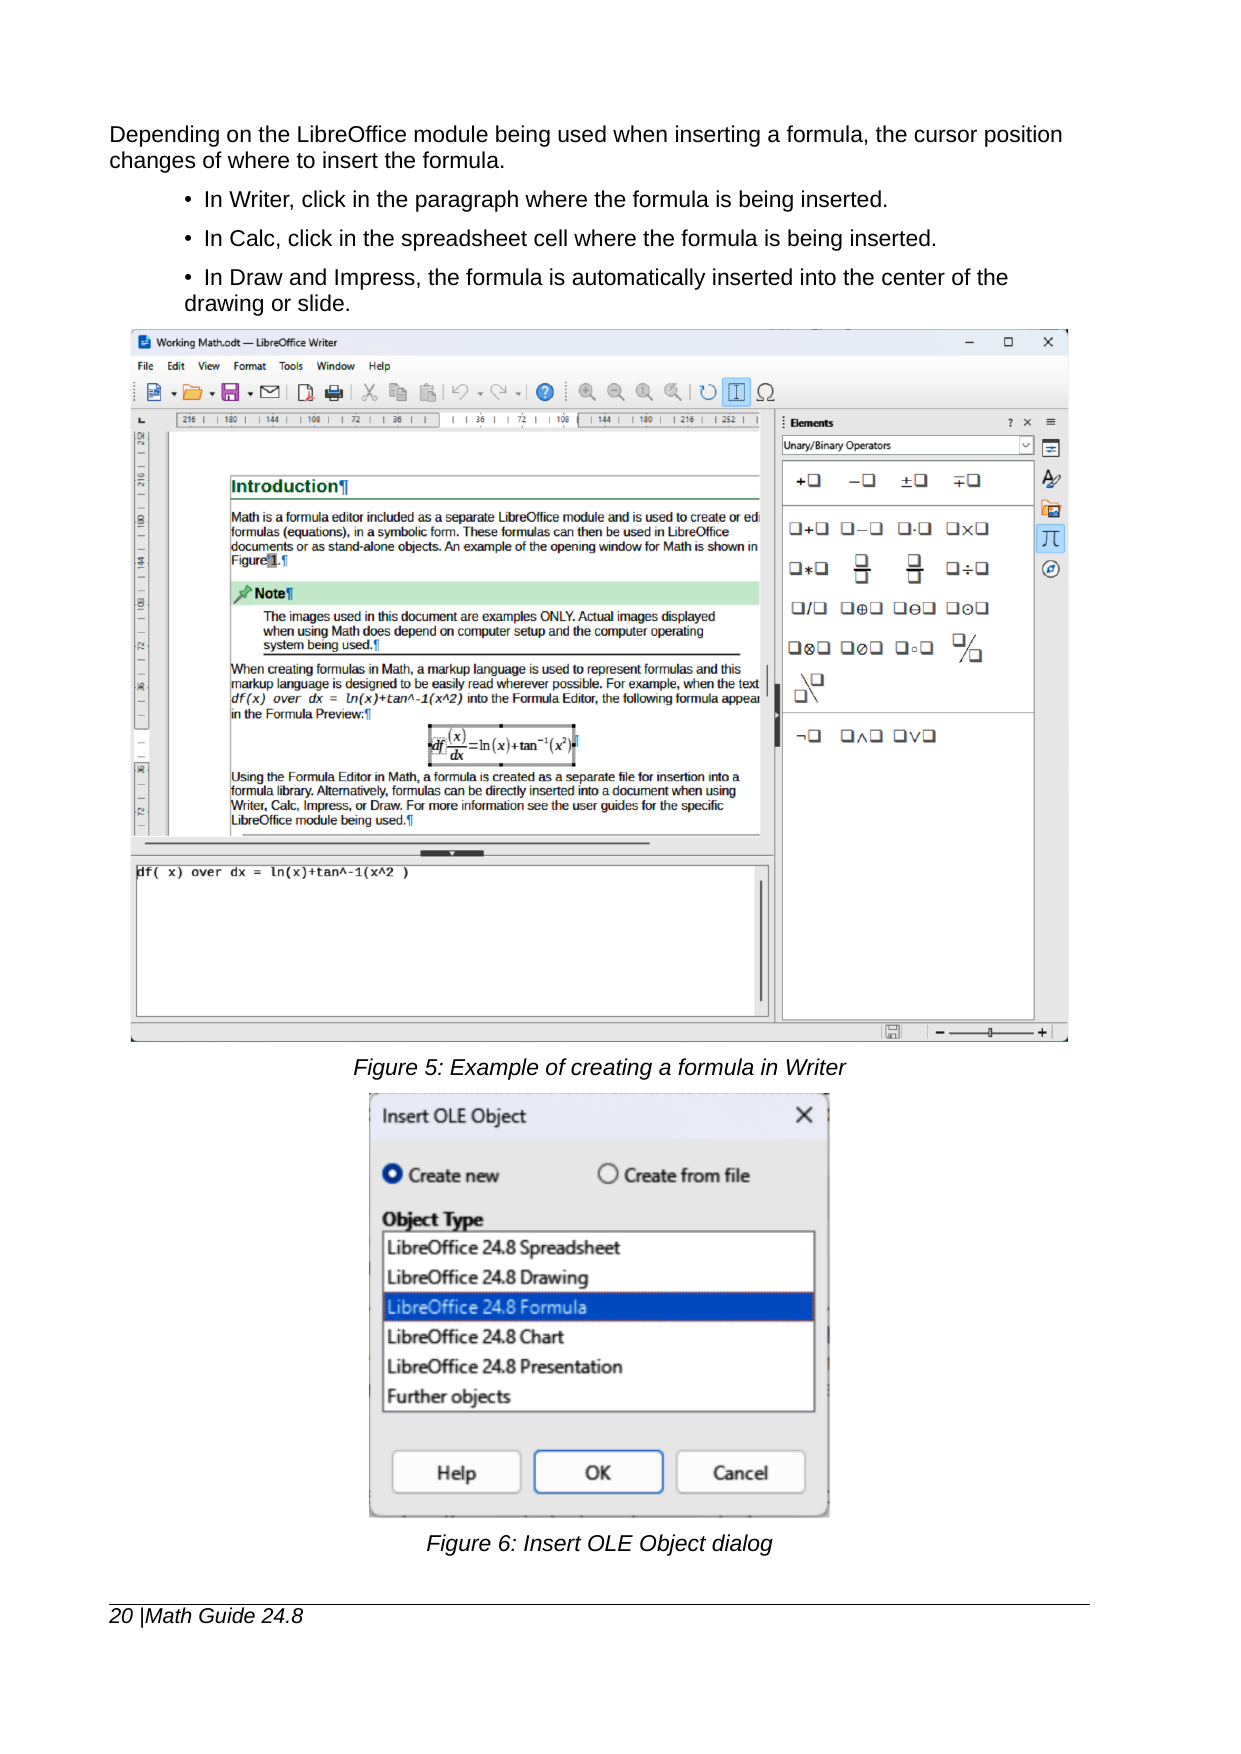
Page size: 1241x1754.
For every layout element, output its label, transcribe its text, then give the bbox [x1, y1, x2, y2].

picture [369, 1093, 830, 1518]
list In Writer, click in the paragraph where the formula is being inserted. [184, 186, 1090, 213]
text Figure 5: Example of creating a formula in Writer [131, 1054, 1068, 1081]
picture [130, 329, 1069, 1042]
text Depending on the LibreOffice module being used when inserting a formula, the cursor position changes of where to insert the formula. [109, 121, 1090, 174]
text Figure 6: Insert OLE Object dialog [369, 1530, 830, 1556]
list In Draw and Impress, the formula is automatically inserted into the center of the drawing or slide. [184, 264, 1090, 317]
list In Calc, click in the spreadsheet cell where the formula is being inserted. [184, 225, 1090, 251]
